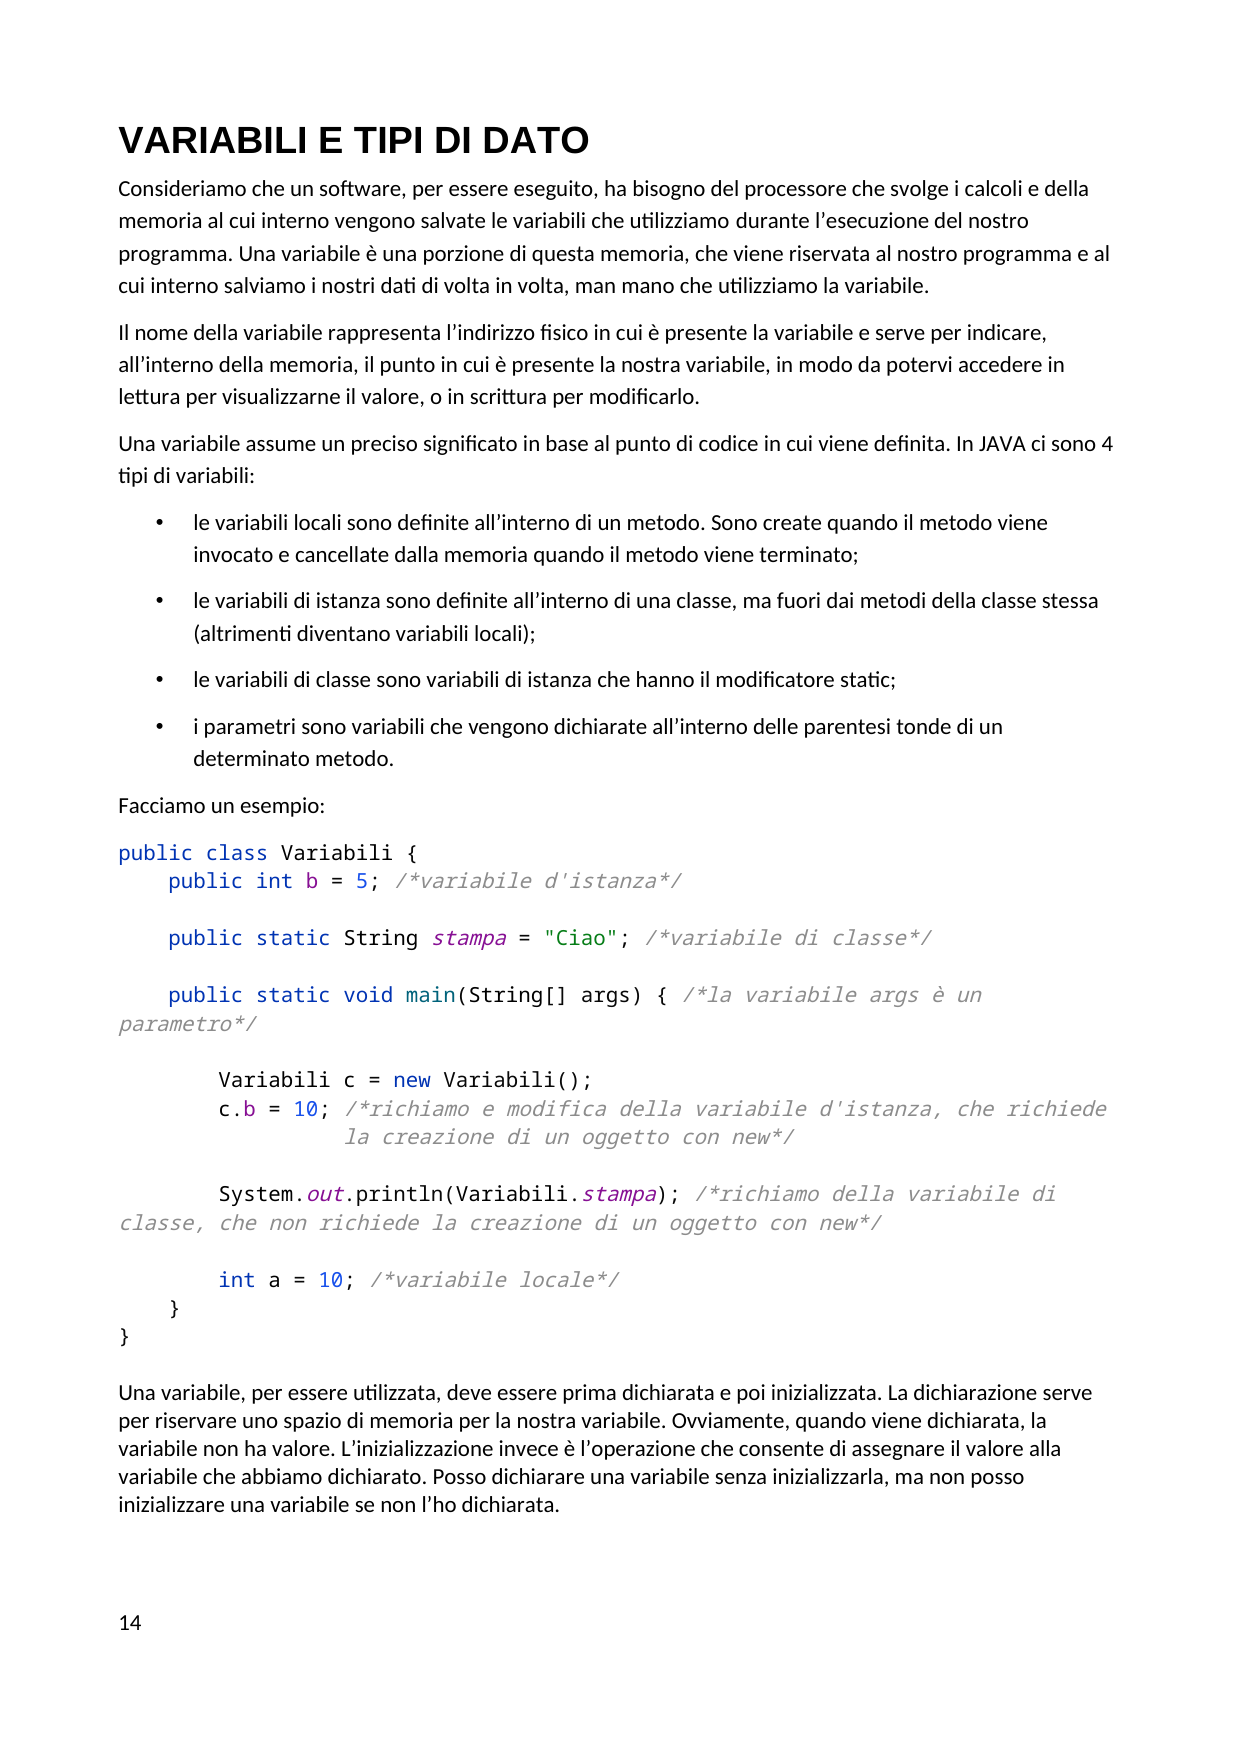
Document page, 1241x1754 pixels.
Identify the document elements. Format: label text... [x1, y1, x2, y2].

list le variabili di classe sono variabili di istanza che hanno il modificatore static; [156, 666, 1122, 694]
list le variabili locali sono definite all’interno di un metodo. Sono create quando il metodo viene invocato e cancellate dalla memoria quando il metodo viene terminato; [156, 508, 1122, 568]
text Consideriamo che un software, per essere eseguito, ha bisogno del processore che svolge i calcoli e della memoria al cui interno vengono salvate le variabili che utilizziamo durante l’esecuzione del nostro programma. Una variabile è una porzione di questa memoria, che viene riservata al nostro programma e al cui interno salviamo i nostri dati di volta in volta, man mano che utilizziamo la variabile. [118, 174, 1122, 299]
list i parametri sono variabili che vengono dichiarate all’interno delle parentesi tonde di un determinato metodo. [156, 712, 1122, 773]
text public class Variabili { public int b = 5; /*variabile d'istanza*/ public static String stampa = "Ciao"; /*variabile di classe*/ public static void main(String[] args) { /*la variabile args è un parametro*/ Variabili c = new Variabili(); c.b = 10; /*richiamo e modifica della variabile d'istanza, che richiede la creazione di un oggetto con new*/ System.out.println(Variabili.stampa); /*richiamo della variabile di classe, che non richiede la creazione di un oggetto con new*/ int a = 10; /*variabile locale*/ } } [118, 838, 1122, 1350]
text Una variabile assume un preciso significato in base al punto di codice in cui viene definita. In JAVA ci sono 4 tipi di variabili: [118, 429, 1122, 489]
list le variabili di istanza sono definite all’interno di una classe, ma fuori dai metodi della classe stessa (altrimenti diventano variabili locali); [156, 587, 1122, 647]
subtitle VARIABILI E TIPI DI DATO [118, 118, 1122, 162]
text Una variabile, per essere utilizzata, deve essere prima dichiarata e poi inizializzata. La dichiarazione serve per riservare uno spazio di memoria per la nostra variabile. Ovviamente, quando viene dichiarata, la variabile non ha valore. L’inizializzazione invece è l’operazione che consente di assegnare il valore alla variabile che abbiamo dichiarato. Posso dichiarare una variabile senza inizializzarla, ma non posso inizializzare una variabile se non l’ho dichiarata. [118, 1378, 1122, 1518]
text Il nome della variabile rappresenta l’indirizzo fisico in cui è presente la variabile e serve per indicare, all’interno della memoria, il punto in cui è presente la nostra variabile, in modo da potervi accedere in lettura per visualizzarne il valore, o in scrittura per modificarlo. [118, 318, 1122, 410]
text Facciamo un esempio: [118, 791, 1122, 819]
